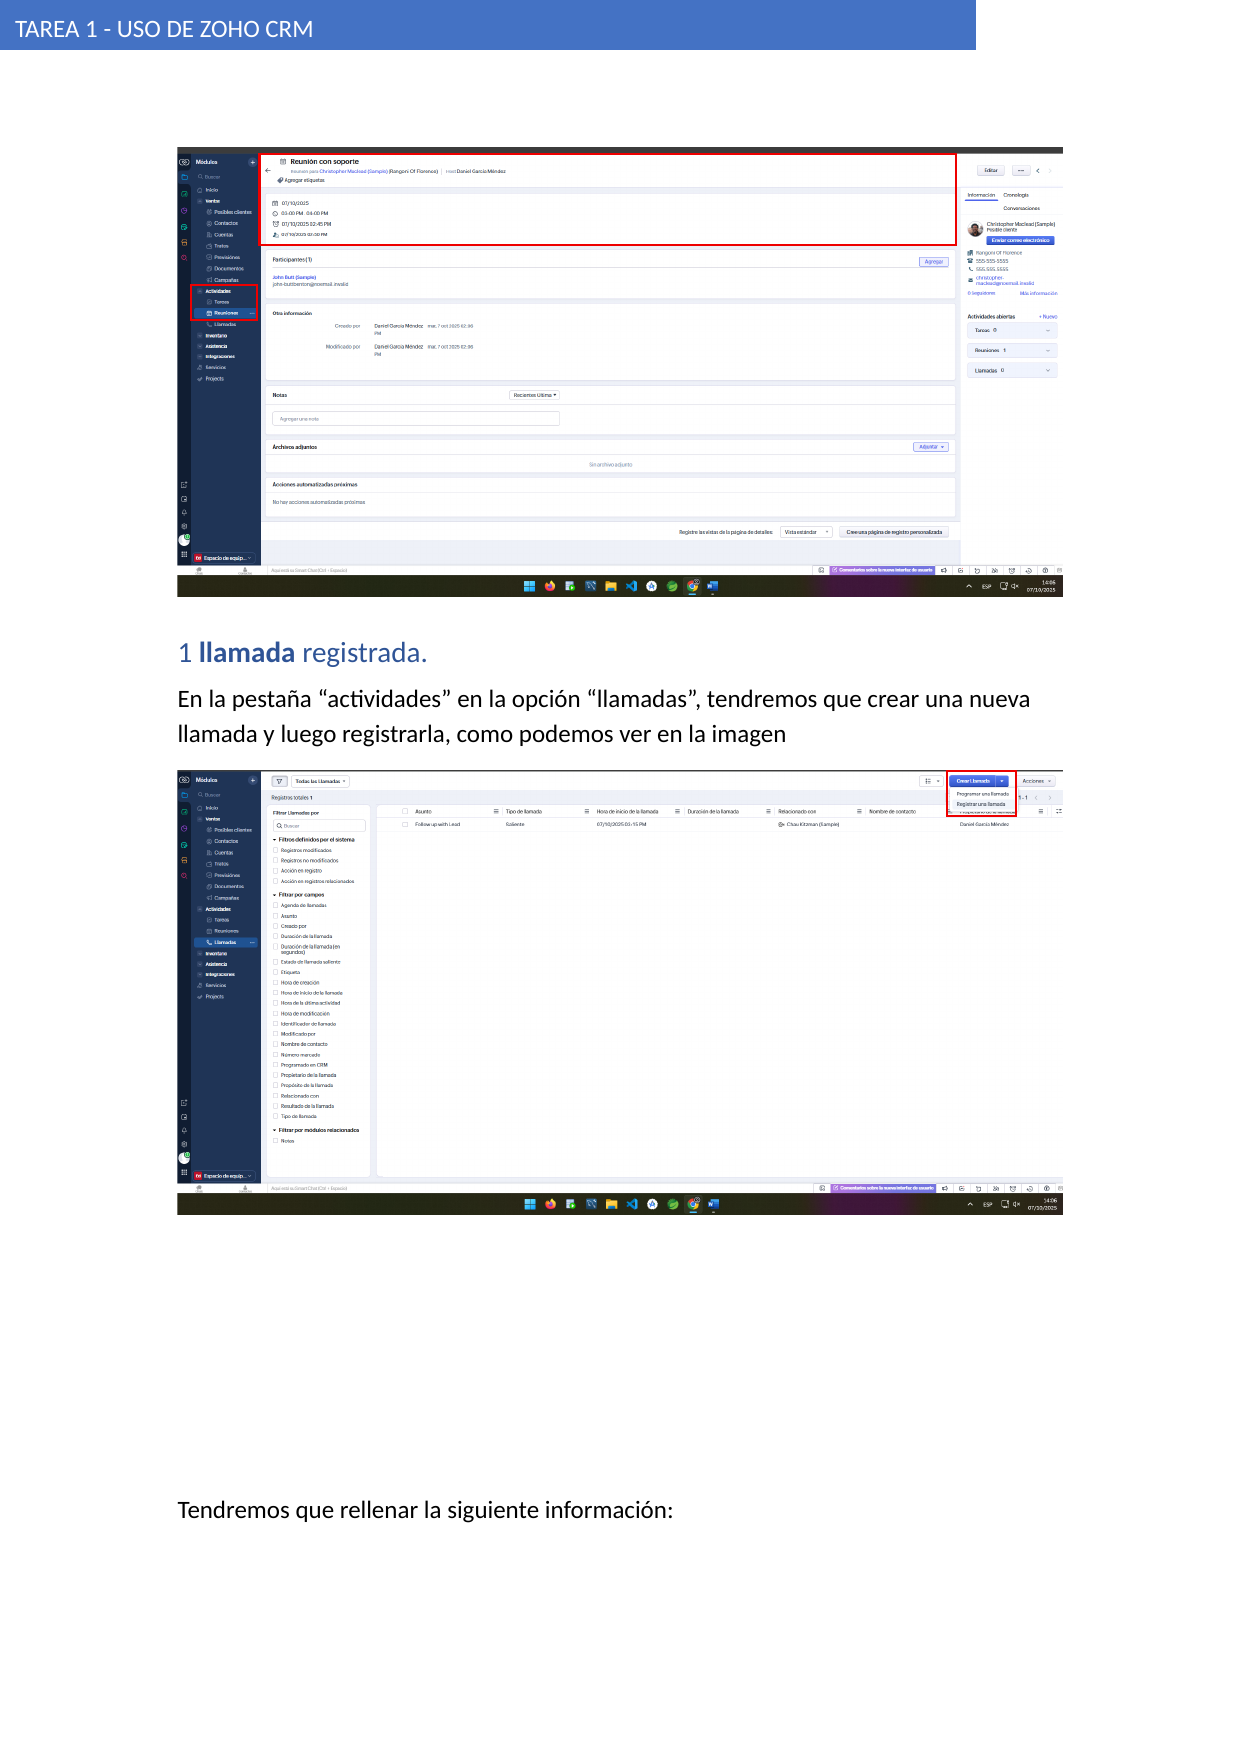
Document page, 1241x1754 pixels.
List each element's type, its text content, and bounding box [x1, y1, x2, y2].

text En la pestaña “actividades” en la opción “llamadas”, tendremos que crear una nueva llamada y luego registrarla, como podemos ver en la imagen [177, 684, 1063, 749]
subtitle 1 llamada registrada. [177, 634, 1063, 670]
text Tendremos que rellenar la siguiente información: [177, 1494, 1063, 1525]
